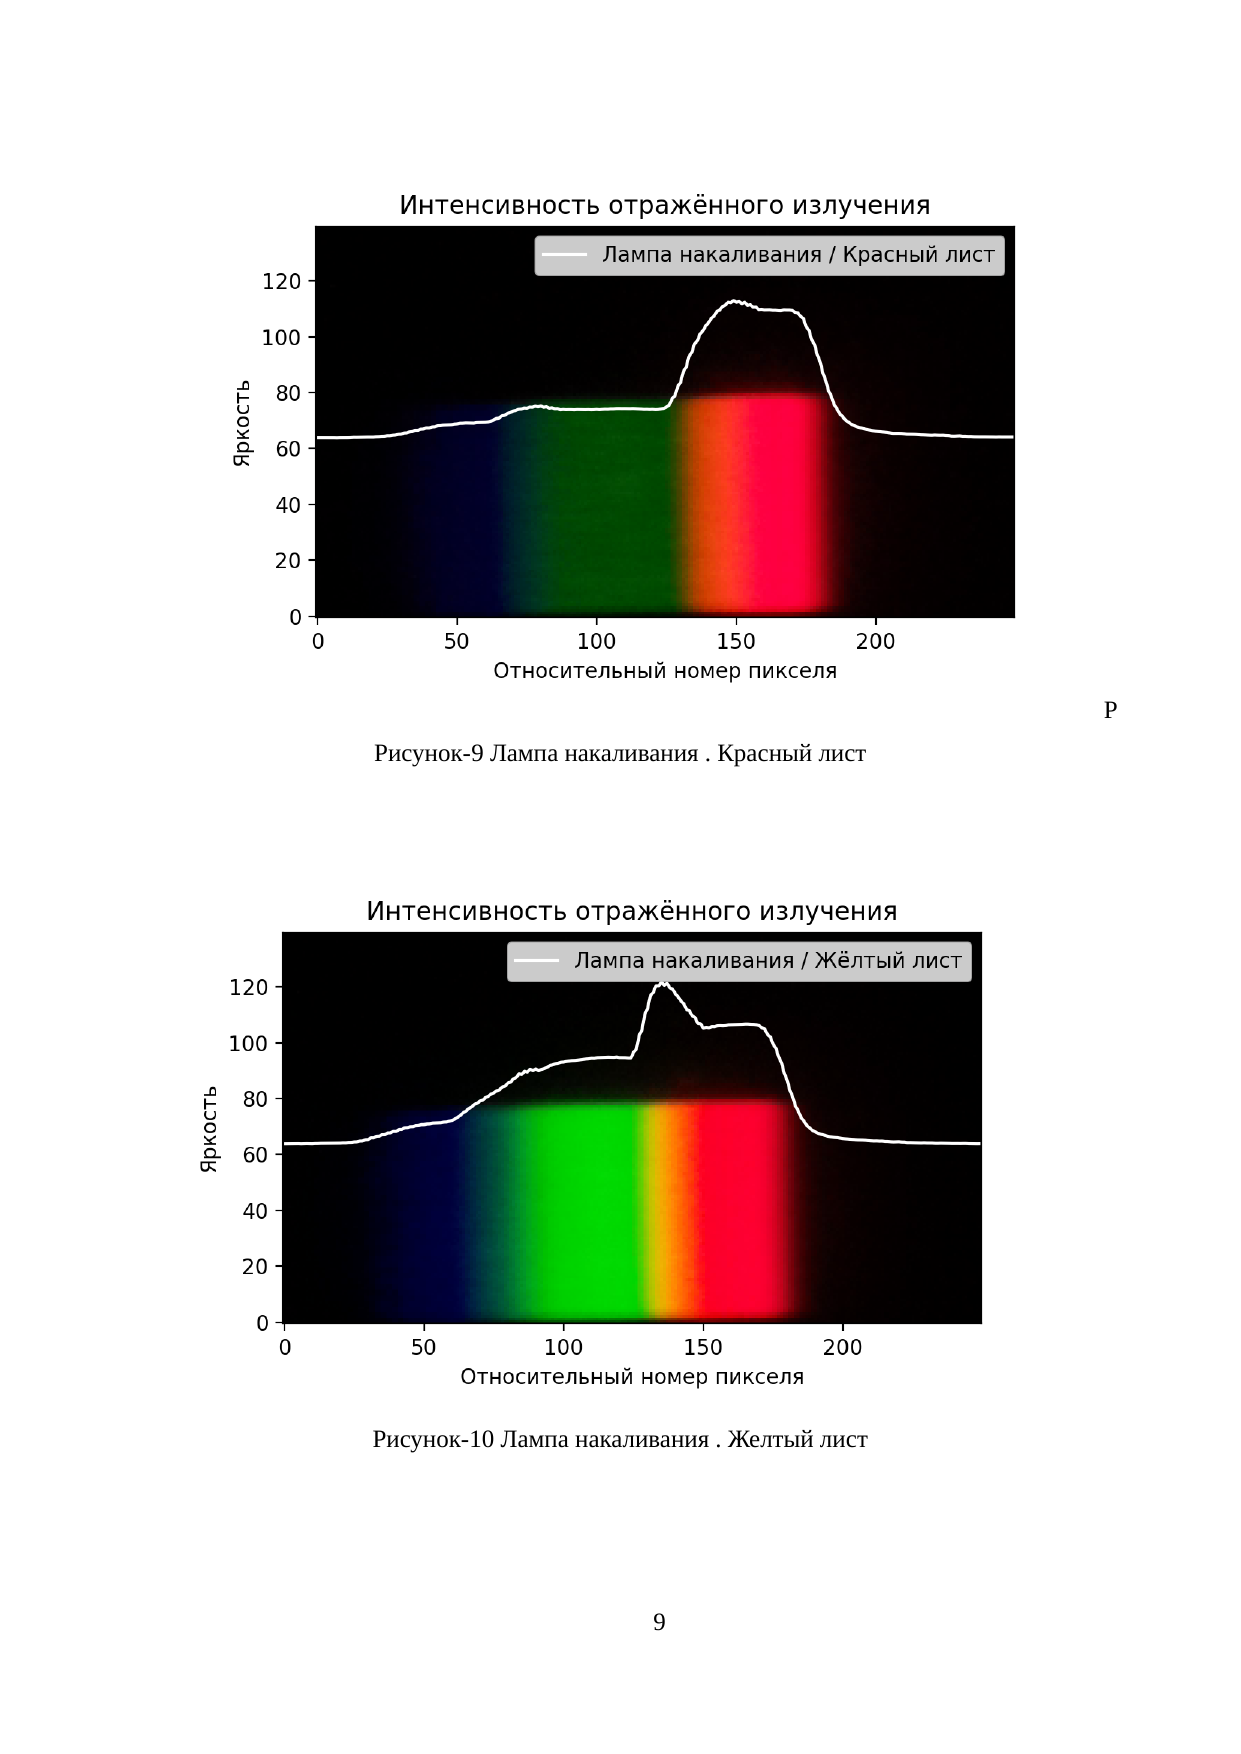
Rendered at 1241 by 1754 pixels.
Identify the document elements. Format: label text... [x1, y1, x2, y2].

text РРисунок-9 Лампа накаливания . Красный лист [118, 118, 1122, 767]
picture [203, 118, 1104, 719]
text Рисунок-10 Лампа накаливания . Желтый лист [118, 824, 1122, 1453]
picture [170, 824, 1071, 1425]
